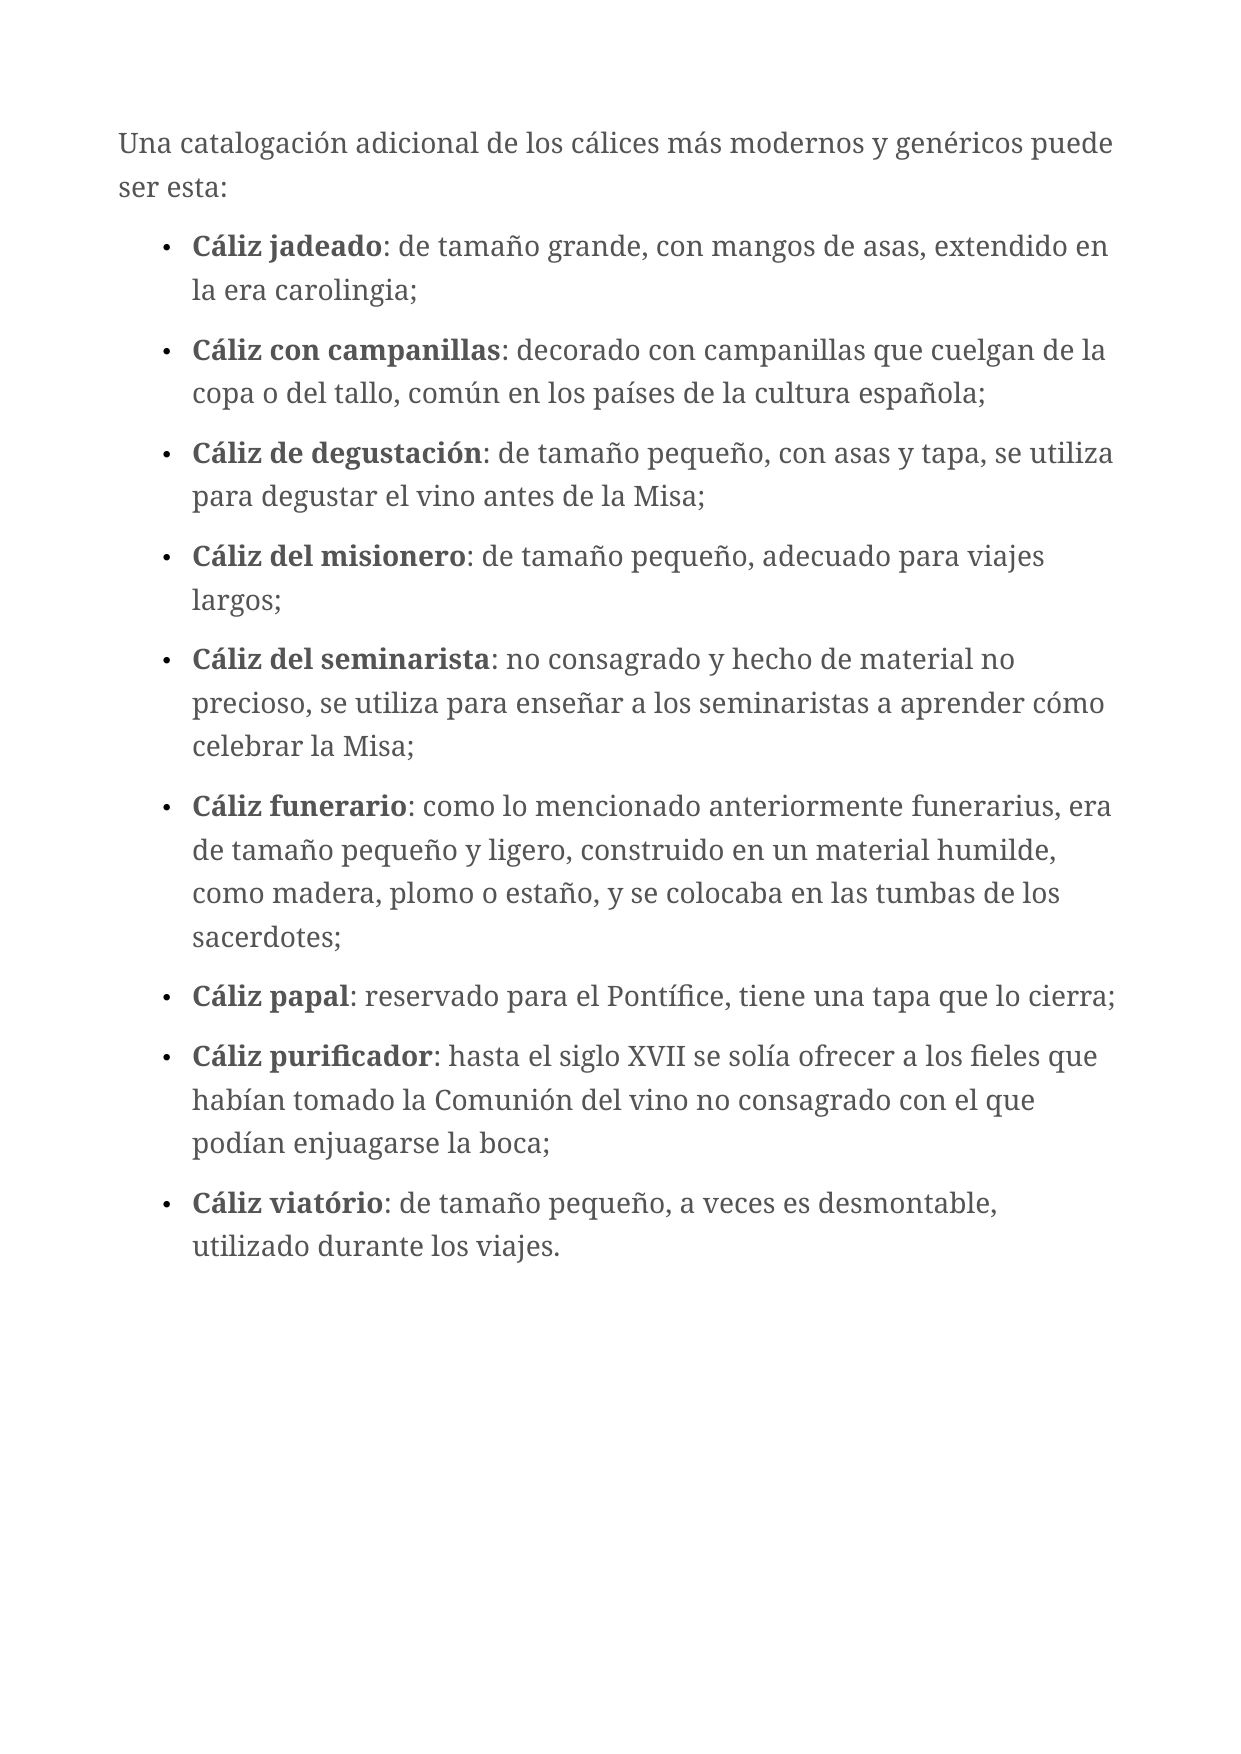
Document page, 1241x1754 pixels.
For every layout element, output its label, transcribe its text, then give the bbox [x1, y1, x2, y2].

list Cáliz del misionero: de tamaño pequeño, adecuado para viajes largos; [162, 531, 1122, 618]
list Cáliz purificador: hasta el siglo XVII se solía ofrecer a los fieles que habían tomado la Comunión del vino no consagrado con el que podían enjuagarse la boca; [162, 1031, 1122, 1162]
list Cáliz papal: reservado para el Pontífice, tiene una tapa que lo cierra; [162, 971, 1122, 1015]
list Cáliz de degustación: de tamaño pequeño, con asas y tapa, se utiliza para degustar el vino antes de la Misa; [162, 427, 1122, 515]
list Cáliz viatório: de tamaño pequeño, a veces es desmontable, utilizado durante los viajes. [162, 1177, 1122, 1265]
list Cáliz funerario: como lo mencionado anteriormente funerarius, era de tamaño pequeño y ligero, construido en un material humilde, como madera, plomo o estaño, y se colocaba en las tumbas de los sacerdotes; [162, 781, 1122, 956]
list Cáliz del seminarista: no consagrado y hecho de material no precioso, se utiliza para enseñar a los seminaristas a aprender cómo celebrar la Misa; [162, 634, 1122, 765]
list Cáliz jadeado: de tamaño grande, con mangos de asas, extendido en la era carolingia; [162, 221, 1122, 309]
text Una catalogación adicional de los cálices más modernos y genéricos puede ser esta: [118, 118, 1122, 206]
list Cáliz con campanillas: decorado con campanillas que cuelgan de la copa o del tallo, común en los países de la cultura española; [162, 324, 1122, 412]
